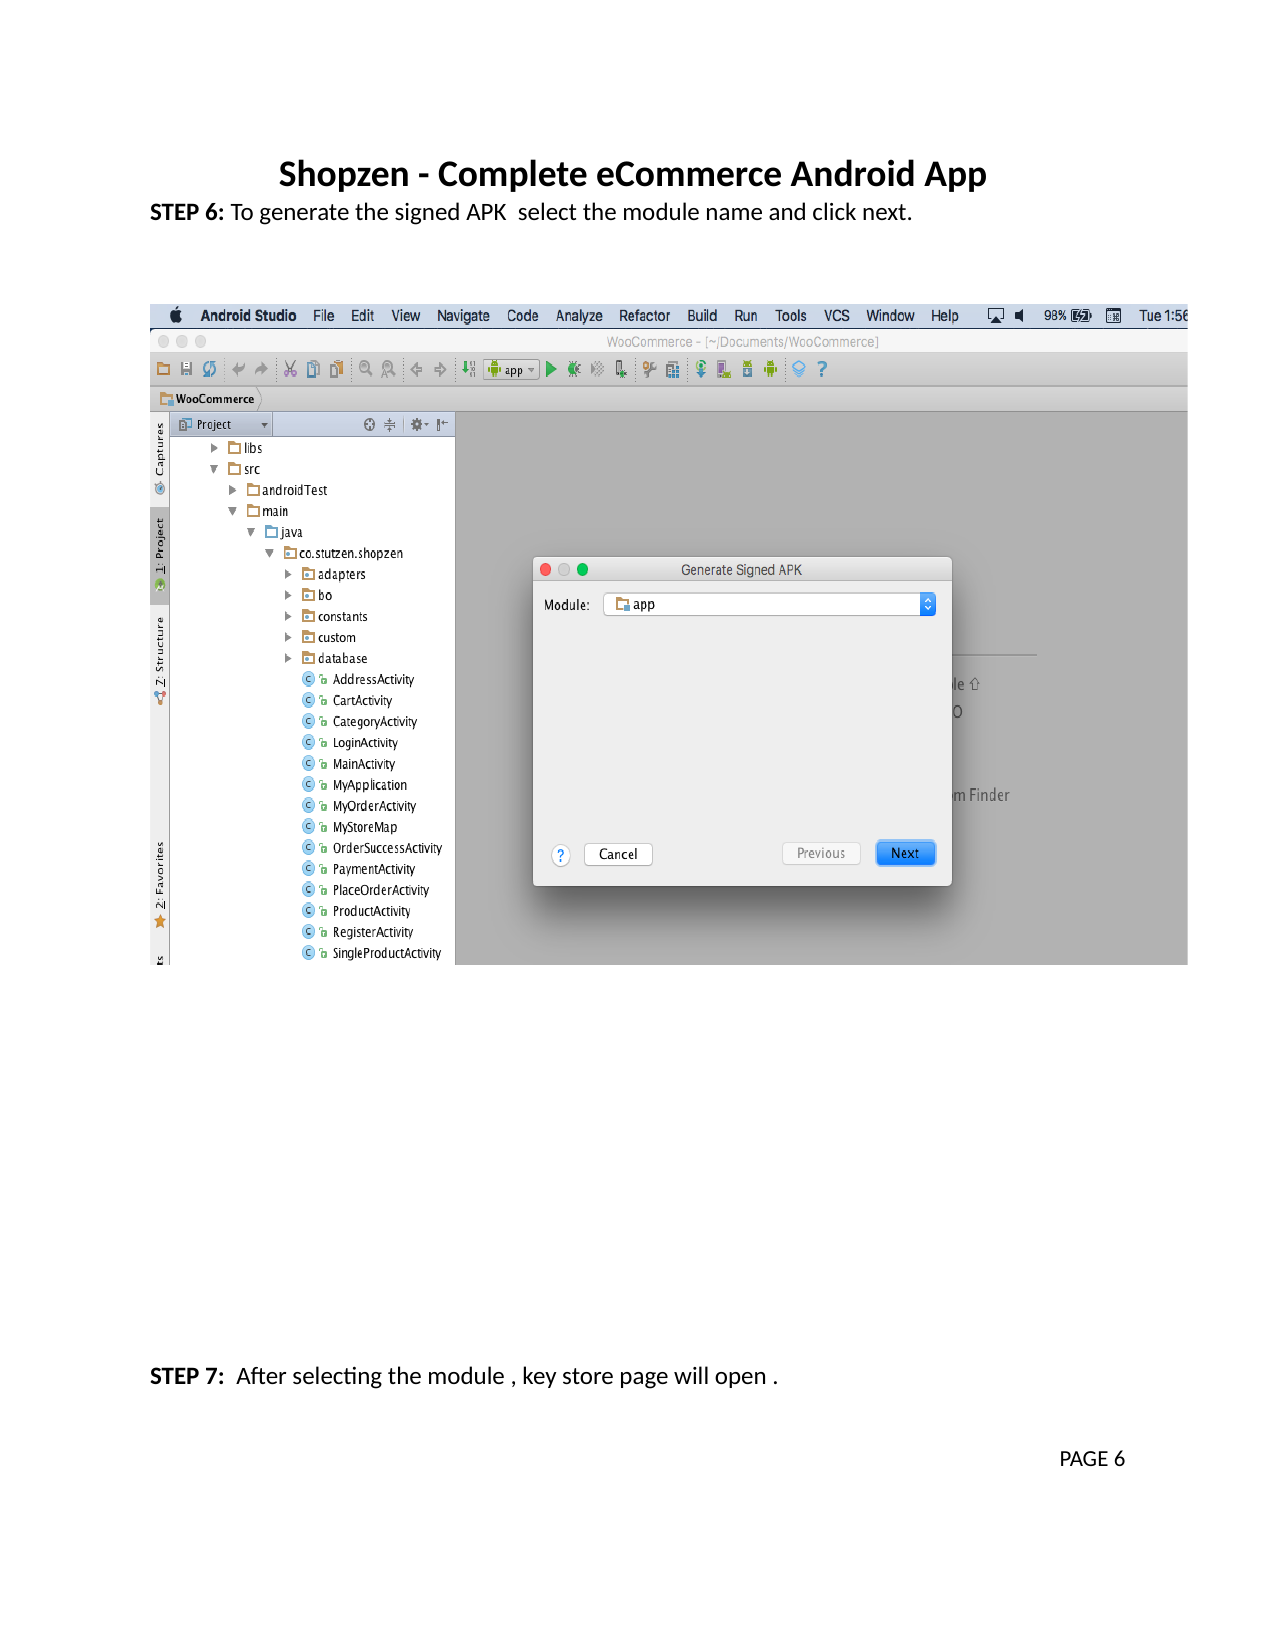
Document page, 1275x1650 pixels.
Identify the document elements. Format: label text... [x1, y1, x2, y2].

text STEP 7: After selecting the module , key store page will open . [150, 1360, 1125, 1391]
text STEP 6: To generate the signed APK select the module name and click next. [150, 196, 1125, 226]
picture [150, 304, 1188, 965]
